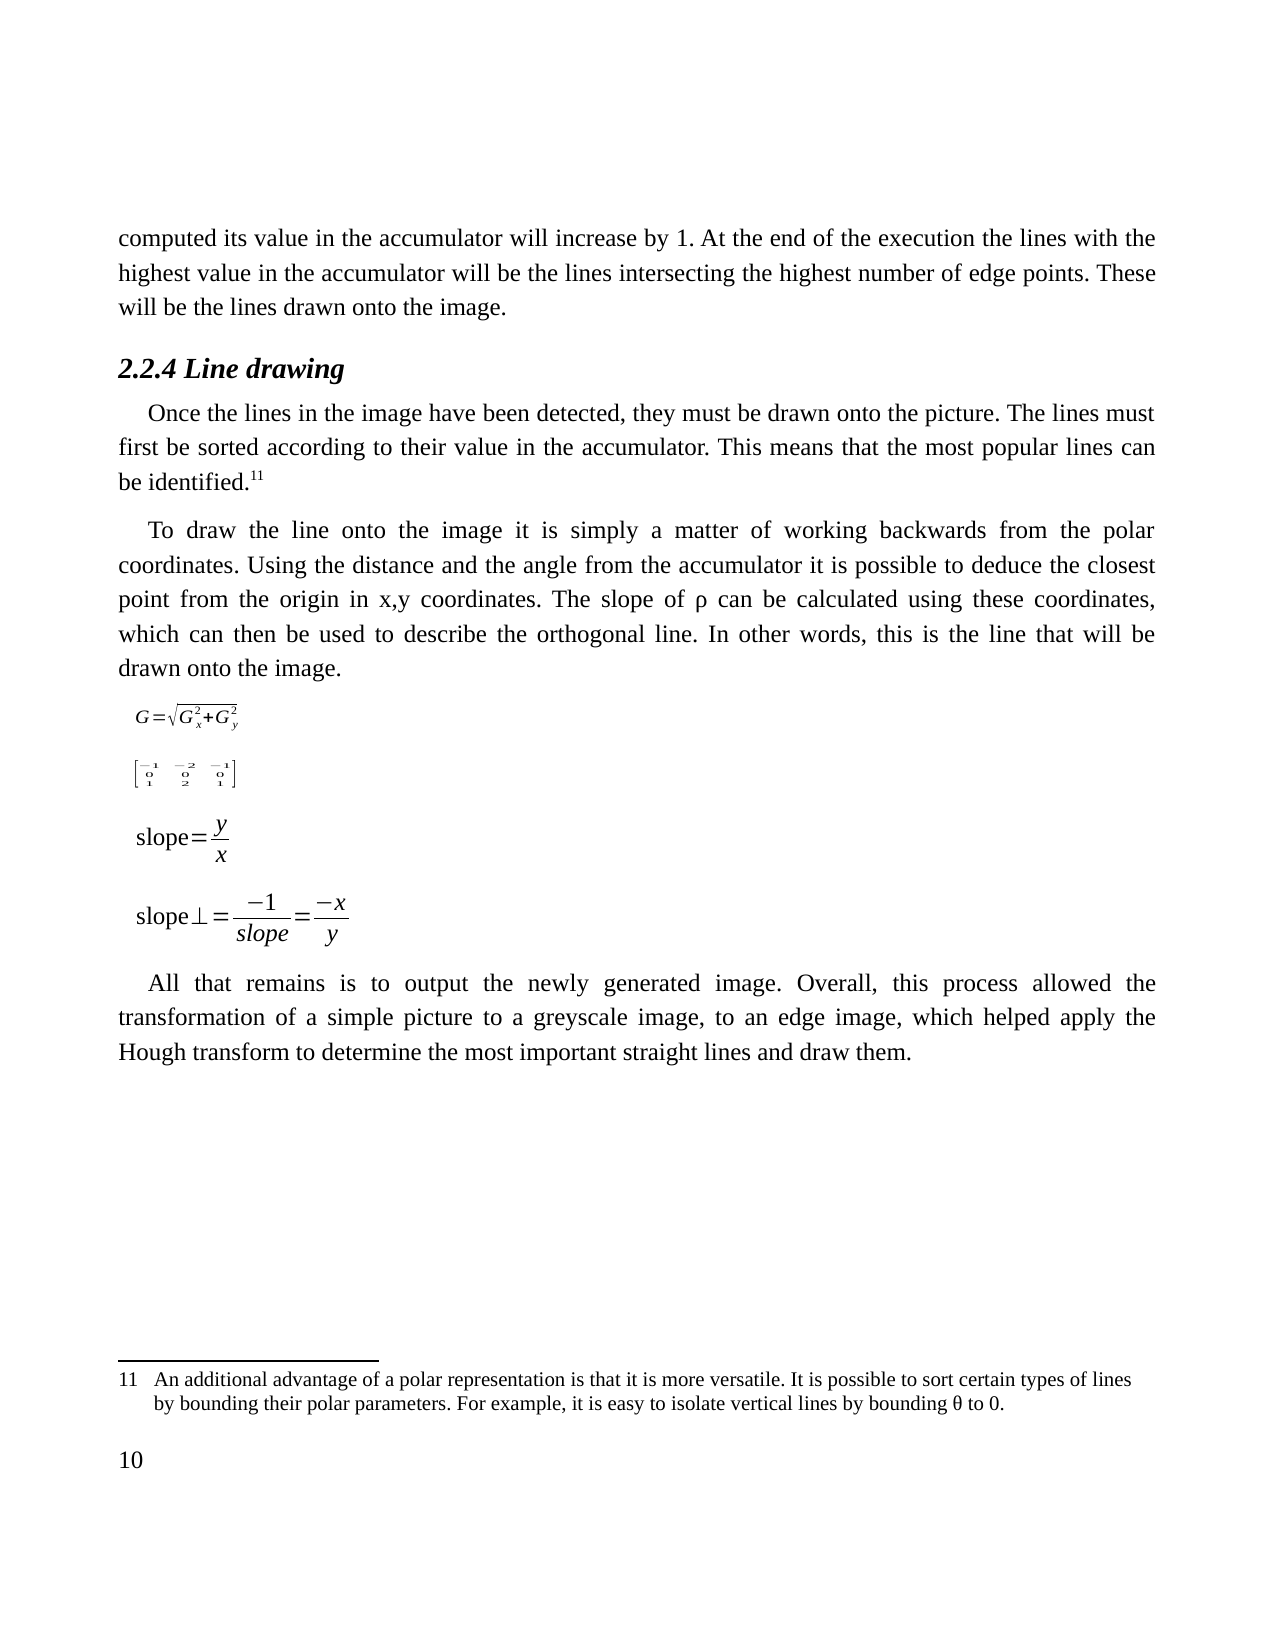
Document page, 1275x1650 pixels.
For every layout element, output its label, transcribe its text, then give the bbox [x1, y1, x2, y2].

text To draw the line onto the image it is simply a matter of working backwards from the polar coordinates. Using the distance and the angle from the accumulator it is possible to deduce the closest point from the origin in x,y coordinates. The slope of ρ can be calculated using these coordinates, which can then be used to describe the orthogonal line. In other words, this is the line that will be drawn onto the image. [118, 516, 1157, 682]
text Once the lines in the image have been detected, they must be drawn onto the picture. The lines must first be sorted according to their value in the accumulator. This means that the most popular lines can be identified. [118, 398, 1157, 495]
text computed its value in the accumulator will increase by 1. At the end of the execution the lines with the highest value in the accumulator will be the lines intersecting the highest number of edge points. These will be the lines drawn onto the image. [118, 223, 1157, 321]
subtitle 2.2.4 Line drawing [118, 352, 1157, 385]
text An additional advantage of a polar representation is that it is more versatile. It is possible to sort certain types of lines by bounding their polar parameters. For example, it is easy to isolate vertical lines by bounding θ to 0. [118, 1367, 1157, 1415]
text All that remains is to output the newly generated image. Overall, this process allowed the transformation of a simple picture to a greyscale image, to an edge image, which helped apply the Hough transform to determine the most important straight lines and draw them. [118, 968, 1157, 1065]
